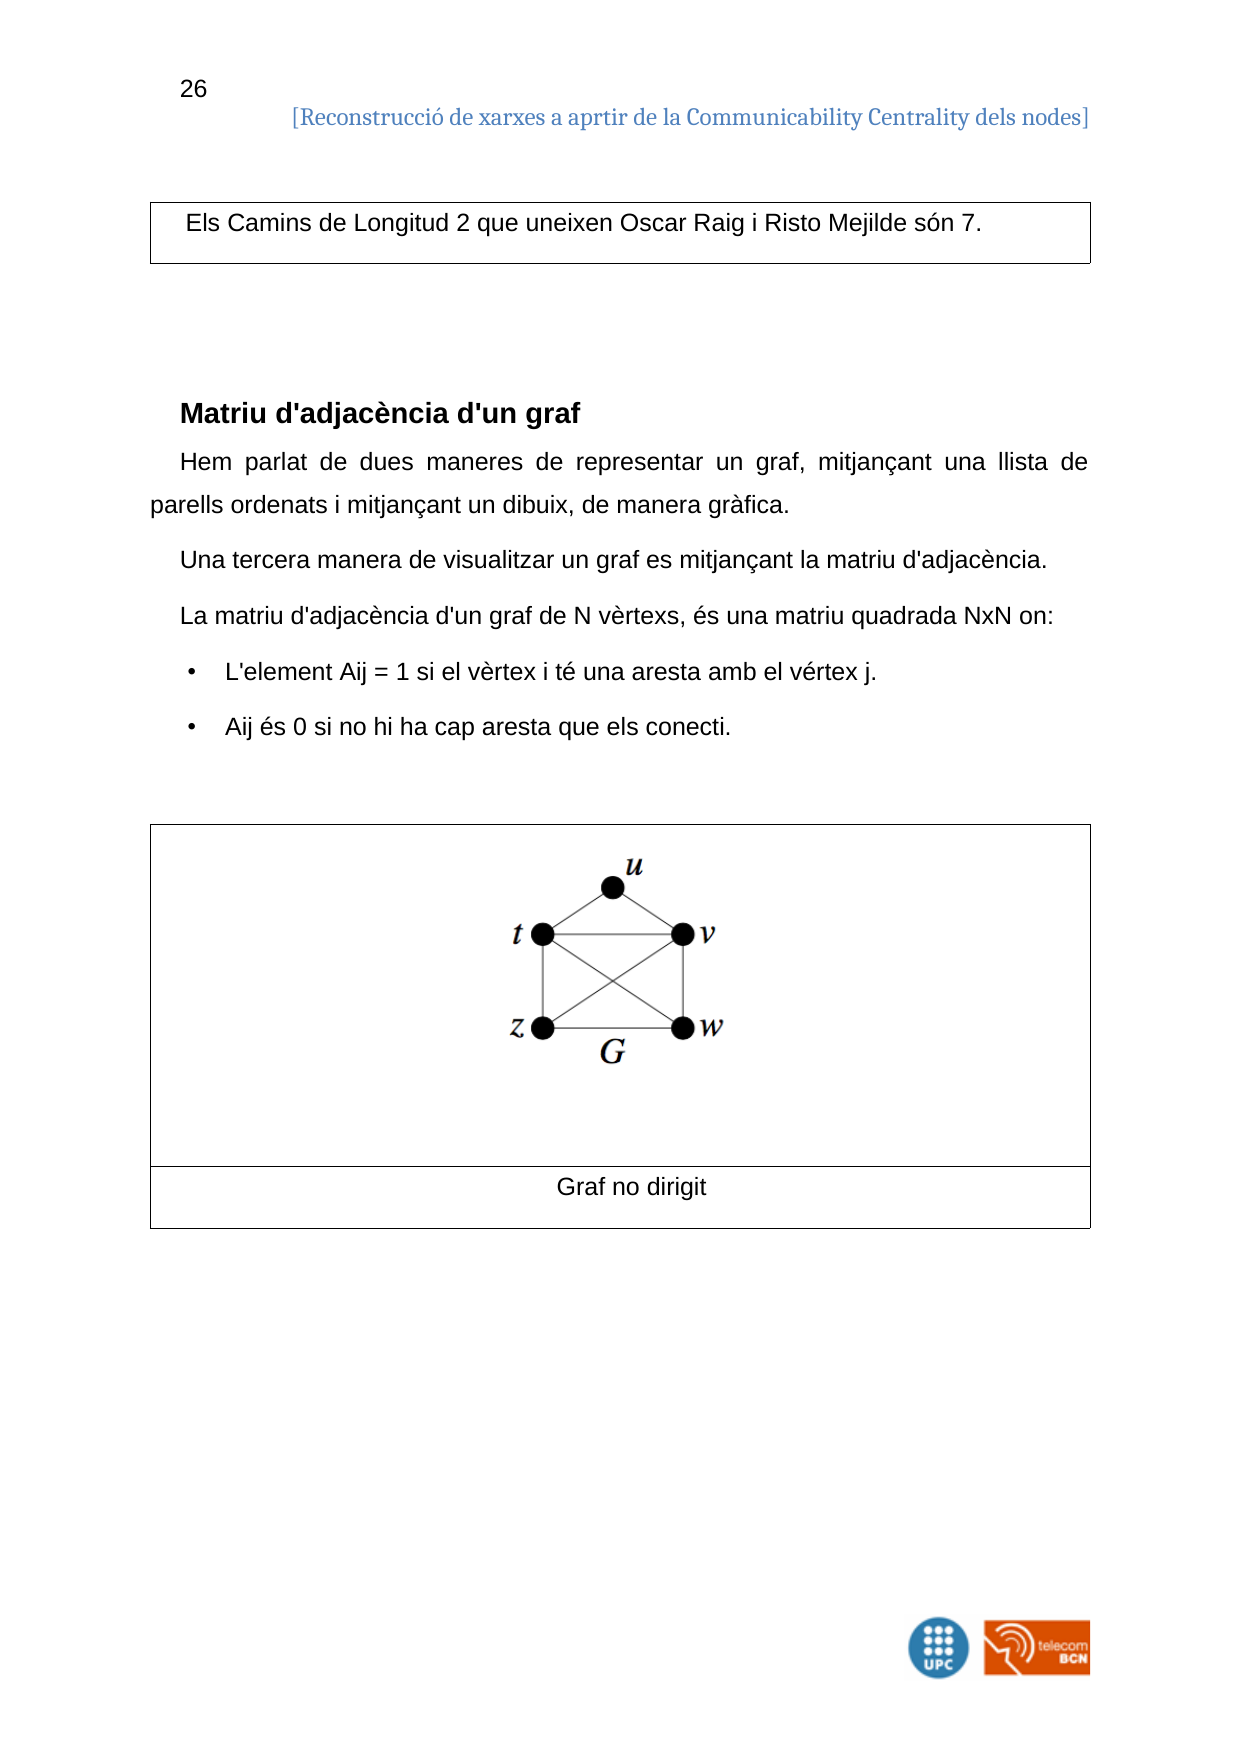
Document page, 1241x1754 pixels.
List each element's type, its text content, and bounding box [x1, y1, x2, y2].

table_cell Els Camins de Longitud 2 que uneixen Oscar Raig i Risto Mejilde són 7. [151, 203, 1090, 263]
picture [904, 1614, 1091, 1681]
table_cell Graf no dirigit [151, 1167, 1090, 1227]
list Aij és 0 si no hi ha cap aresta que els conecti. [187, 712, 1090, 741]
list L'element Aij = 1 si el vèrtex i té una aresta amb el vértex j. [187, 657, 1090, 686]
text Una tercera manera de visualitzar un graf es mitjançant la matriu d'adjacència. [150, 545, 1090, 574]
table_header [151, 825, 1090, 829]
text Hem parlat de dues maneres de representar un graf, mitjançant una llista de parells ordenats i mitjançant un dibuix, de manera gràfica. [150, 447, 1090, 518]
subtitle Matriu d'adjacència d'un graf [150, 396, 1090, 429]
picture [438, 829, 802, 1107]
text La matriu d'adjacència d'un graf de N vèrtexs, és una matriu quadrada NxN on: [150, 601, 1090, 630]
table_header [151, 830, 1090, 1166]
